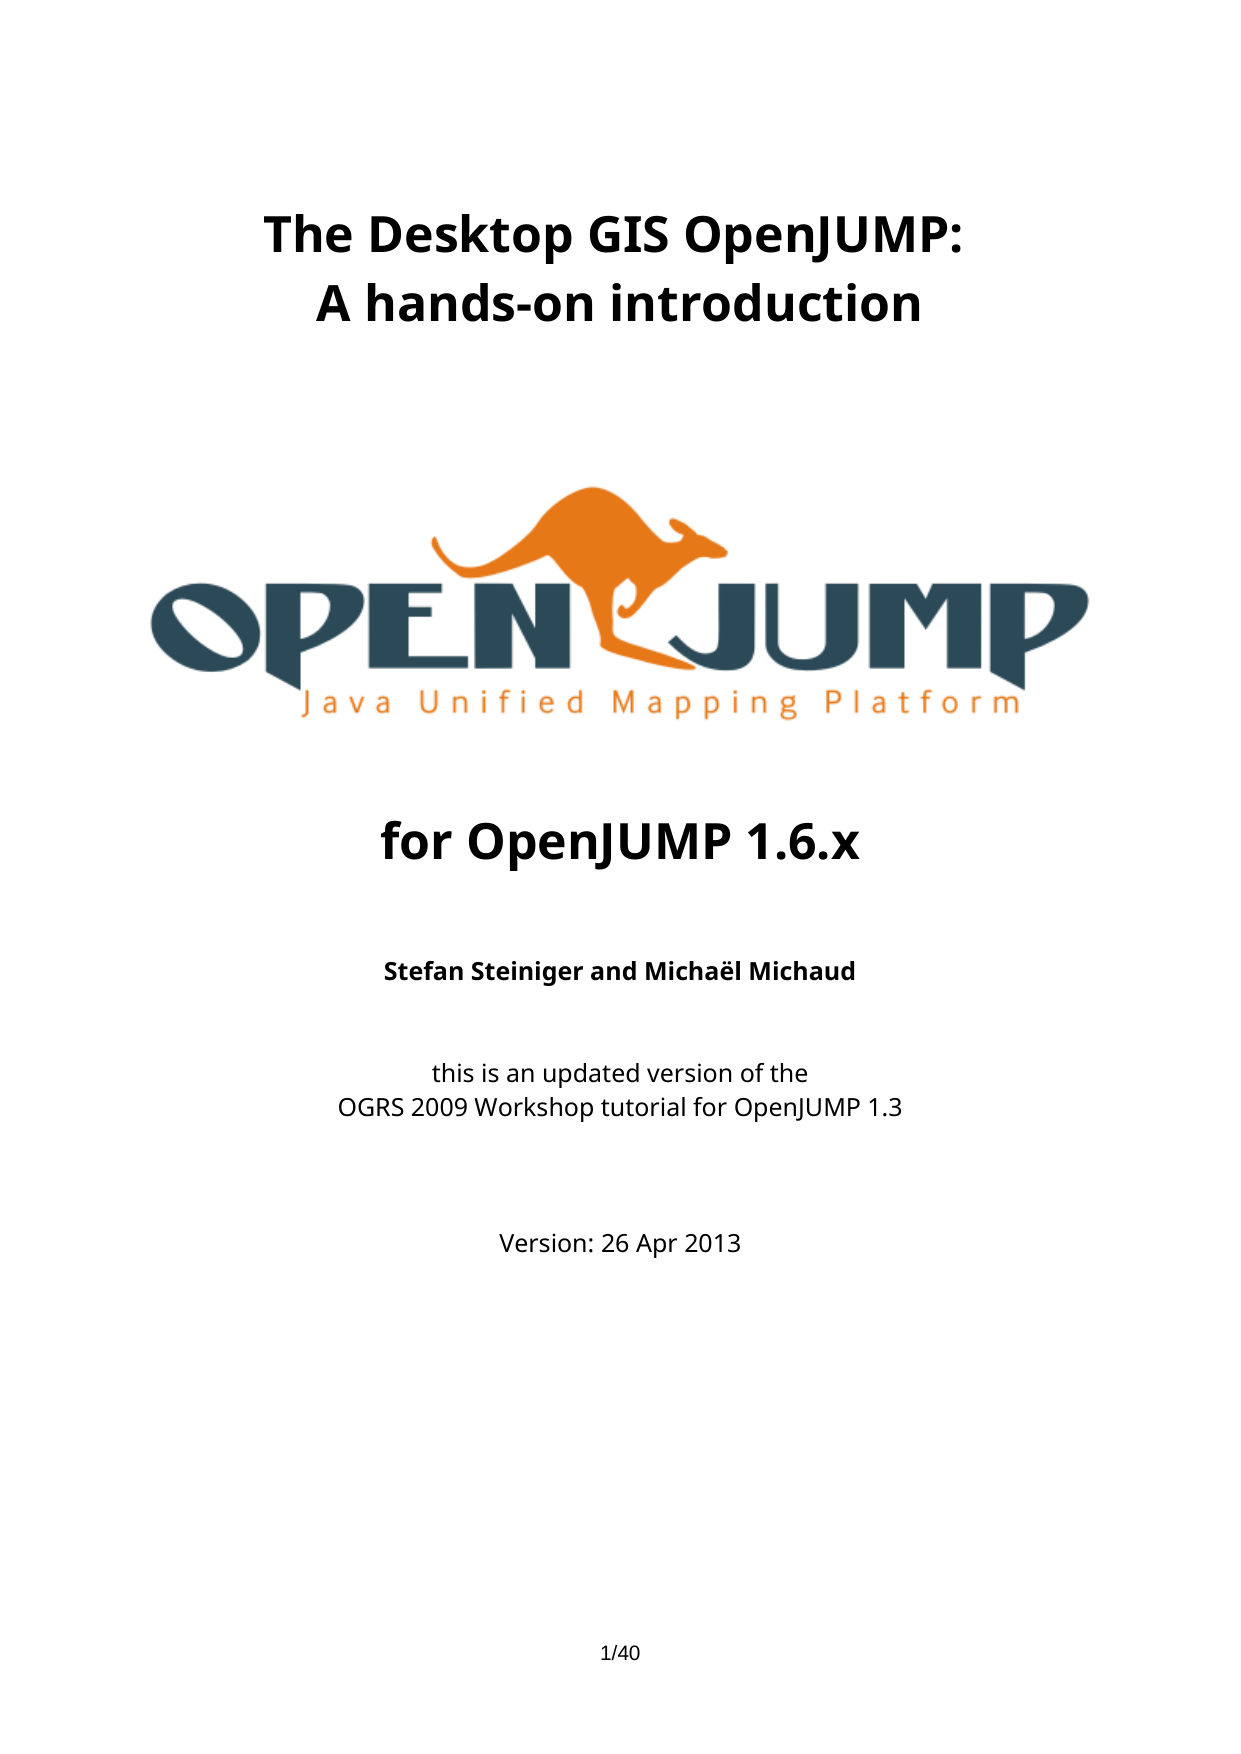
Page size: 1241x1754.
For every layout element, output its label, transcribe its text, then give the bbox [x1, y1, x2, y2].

picture [135, 471, 1105, 738]
text The Desktop GIS OpenJUMP: A hands-on introduction [118, 199, 1122, 336]
text Version: 26 Apr 2013 [118, 1226, 1122, 1260]
text for OpenJUMP 1.6.x [118, 806, 1122, 874]
text OGRS 2009 Workshop tutorial for OpenJUMP 1.3 [118, 1089, 1122, 1123]
text this is an updated version of the [118, 1055, 1122, 1089]
text Stefan Steiniger and Michaël Michaud [118, 953, 1122, 987]
